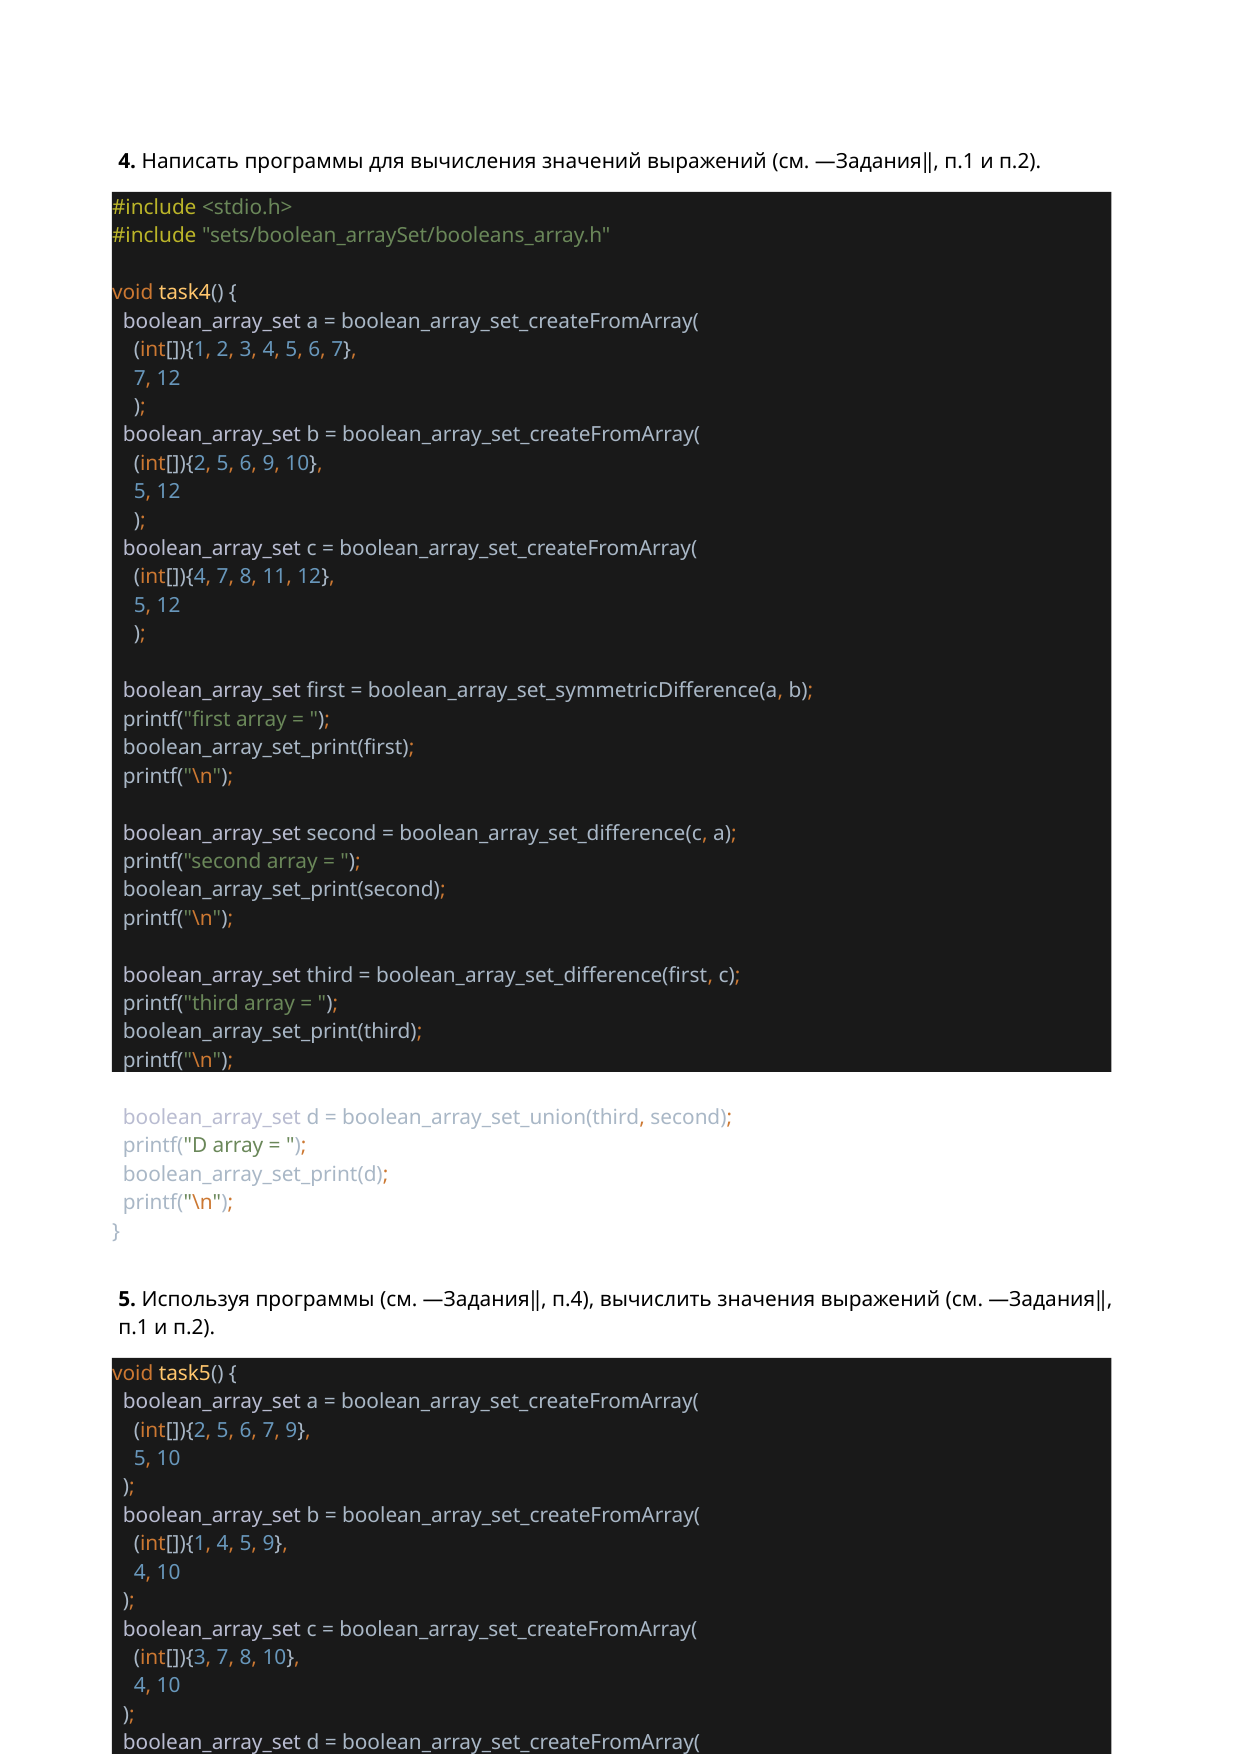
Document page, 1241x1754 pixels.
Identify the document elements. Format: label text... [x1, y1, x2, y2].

text 4. Написать программы для вычисления значений выражений (см. ―Задания‖, п.1 и п.2). [118, 147, 1122, 175]
text 5. Используя программы (см. ―Задания‖, п.4), вычислить значения выражений (см. ―Задания‖, п.1 и п.2). [118, 1284, 1122, 1341]
